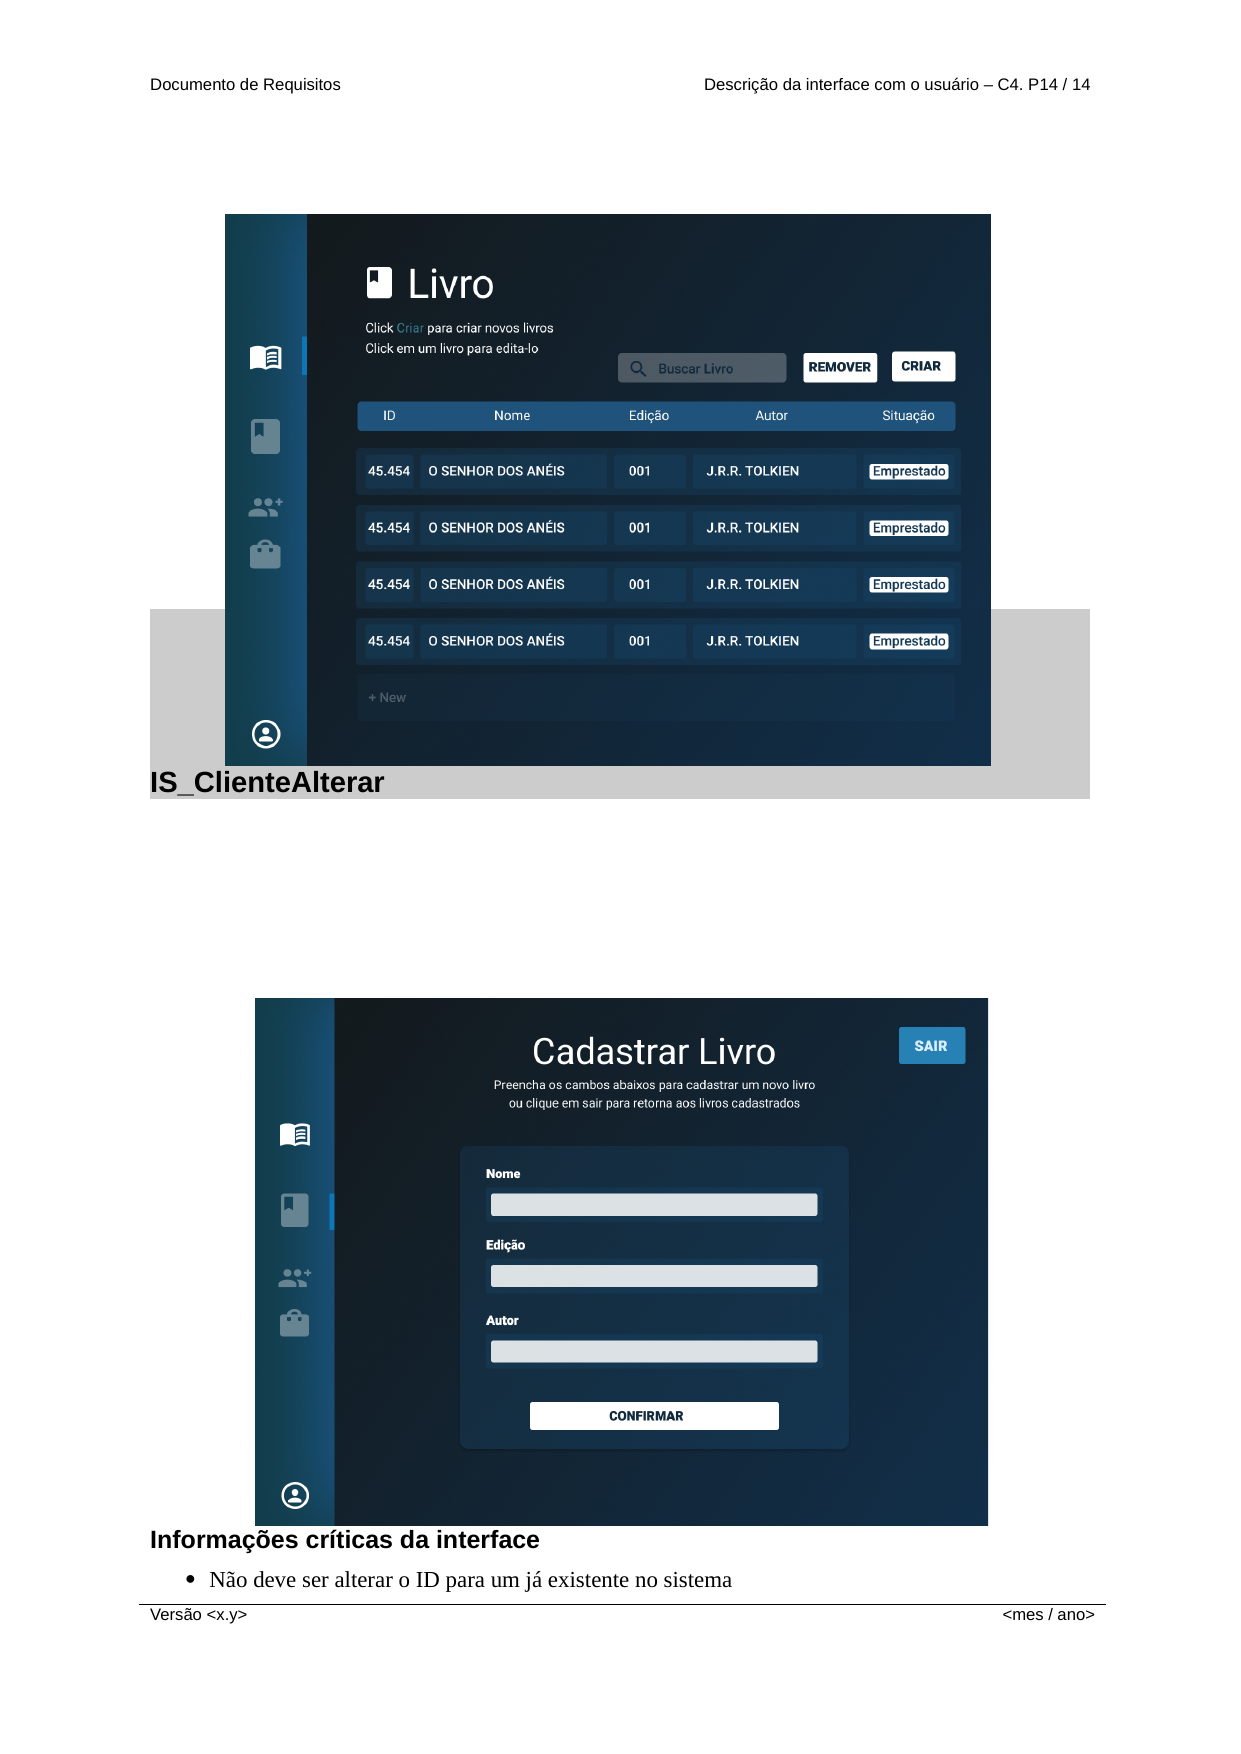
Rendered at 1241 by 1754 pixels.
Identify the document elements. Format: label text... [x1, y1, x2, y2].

picture [255, 998, 989, 1526]
picture [225, 214, 991, 766]
subtitle Informações críticas da interface [150, 1369, 1090, 1554]
subtitle IS_ClienteAlterar [150, 609, 1090, 799]
list Não deve ser alterar o ID para um já existente no sistema [186, 1566, 1090, 1593]
